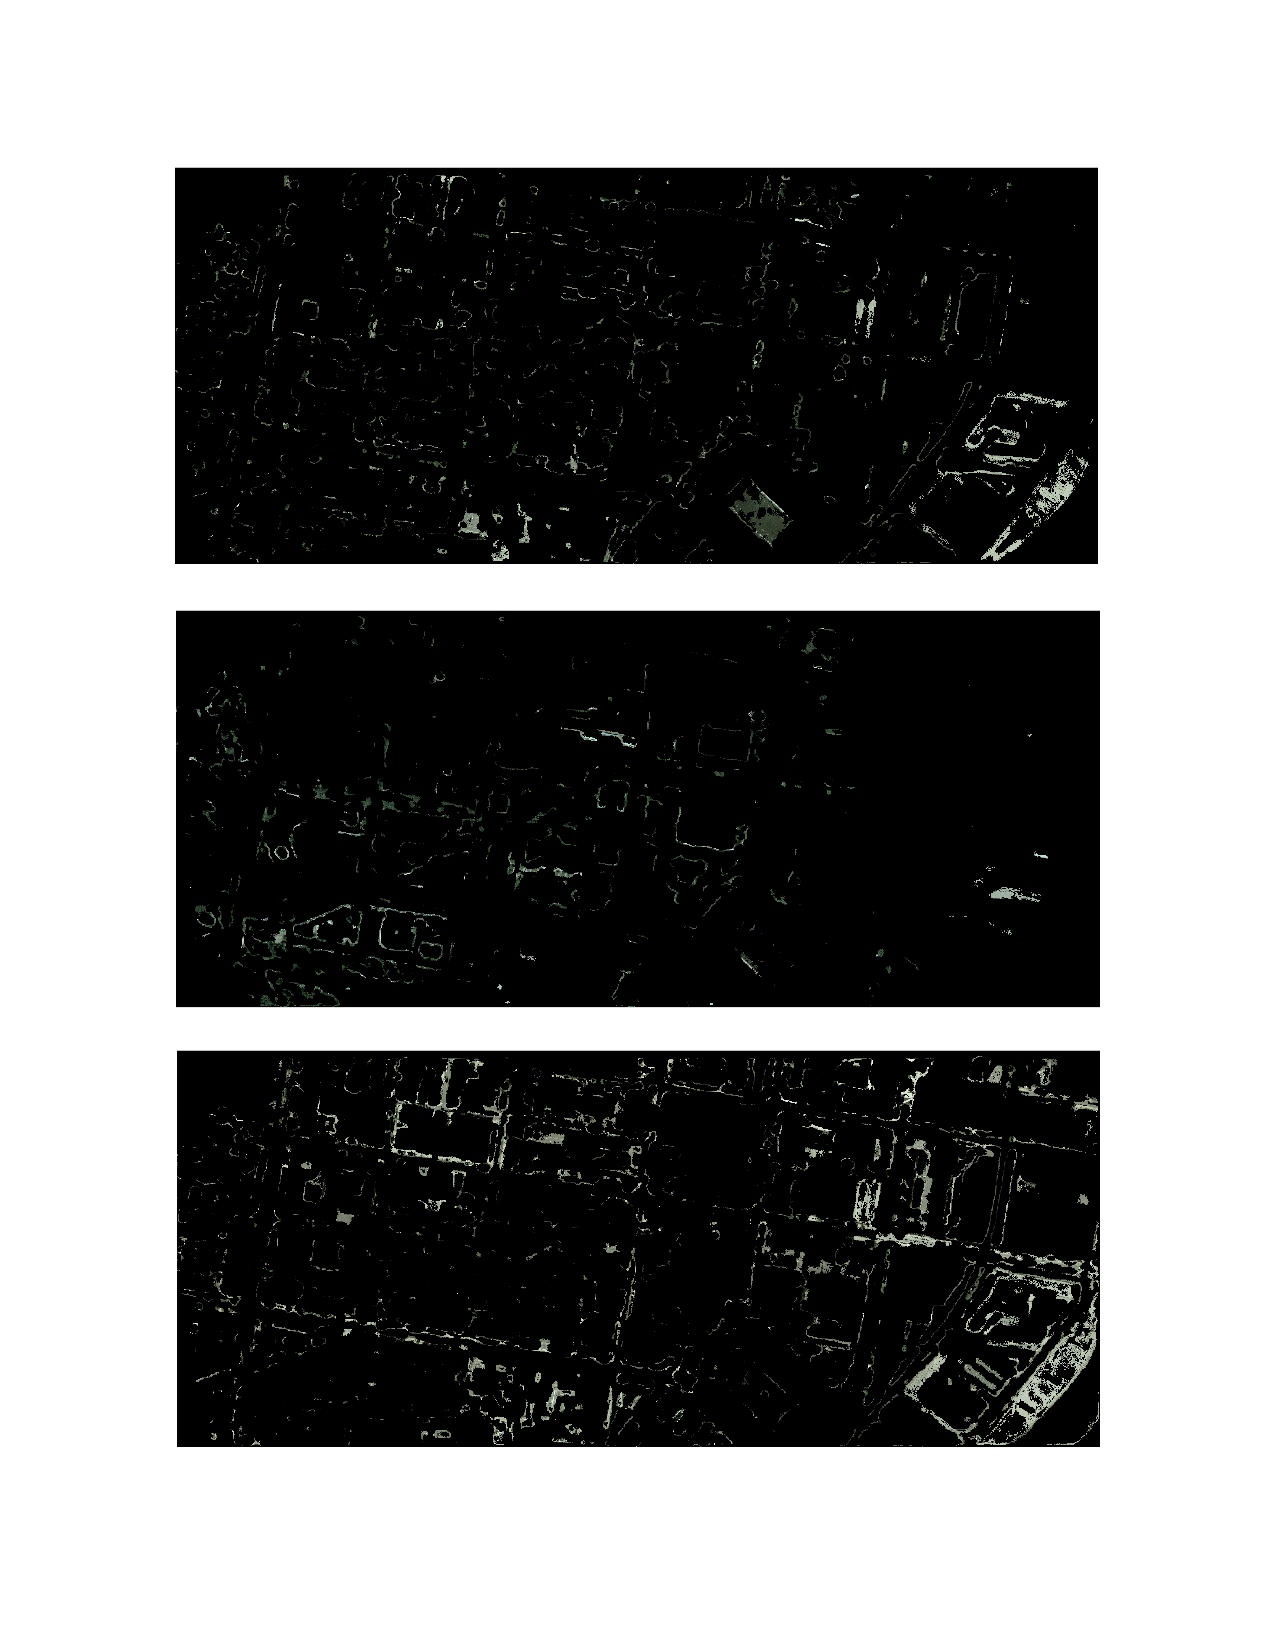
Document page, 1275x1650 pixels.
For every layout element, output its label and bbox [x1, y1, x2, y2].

picture [175, 1050, 1100, 1447]
picture [175, 167, 1100, 564]
picture [174, 608, 1101, 1008]
